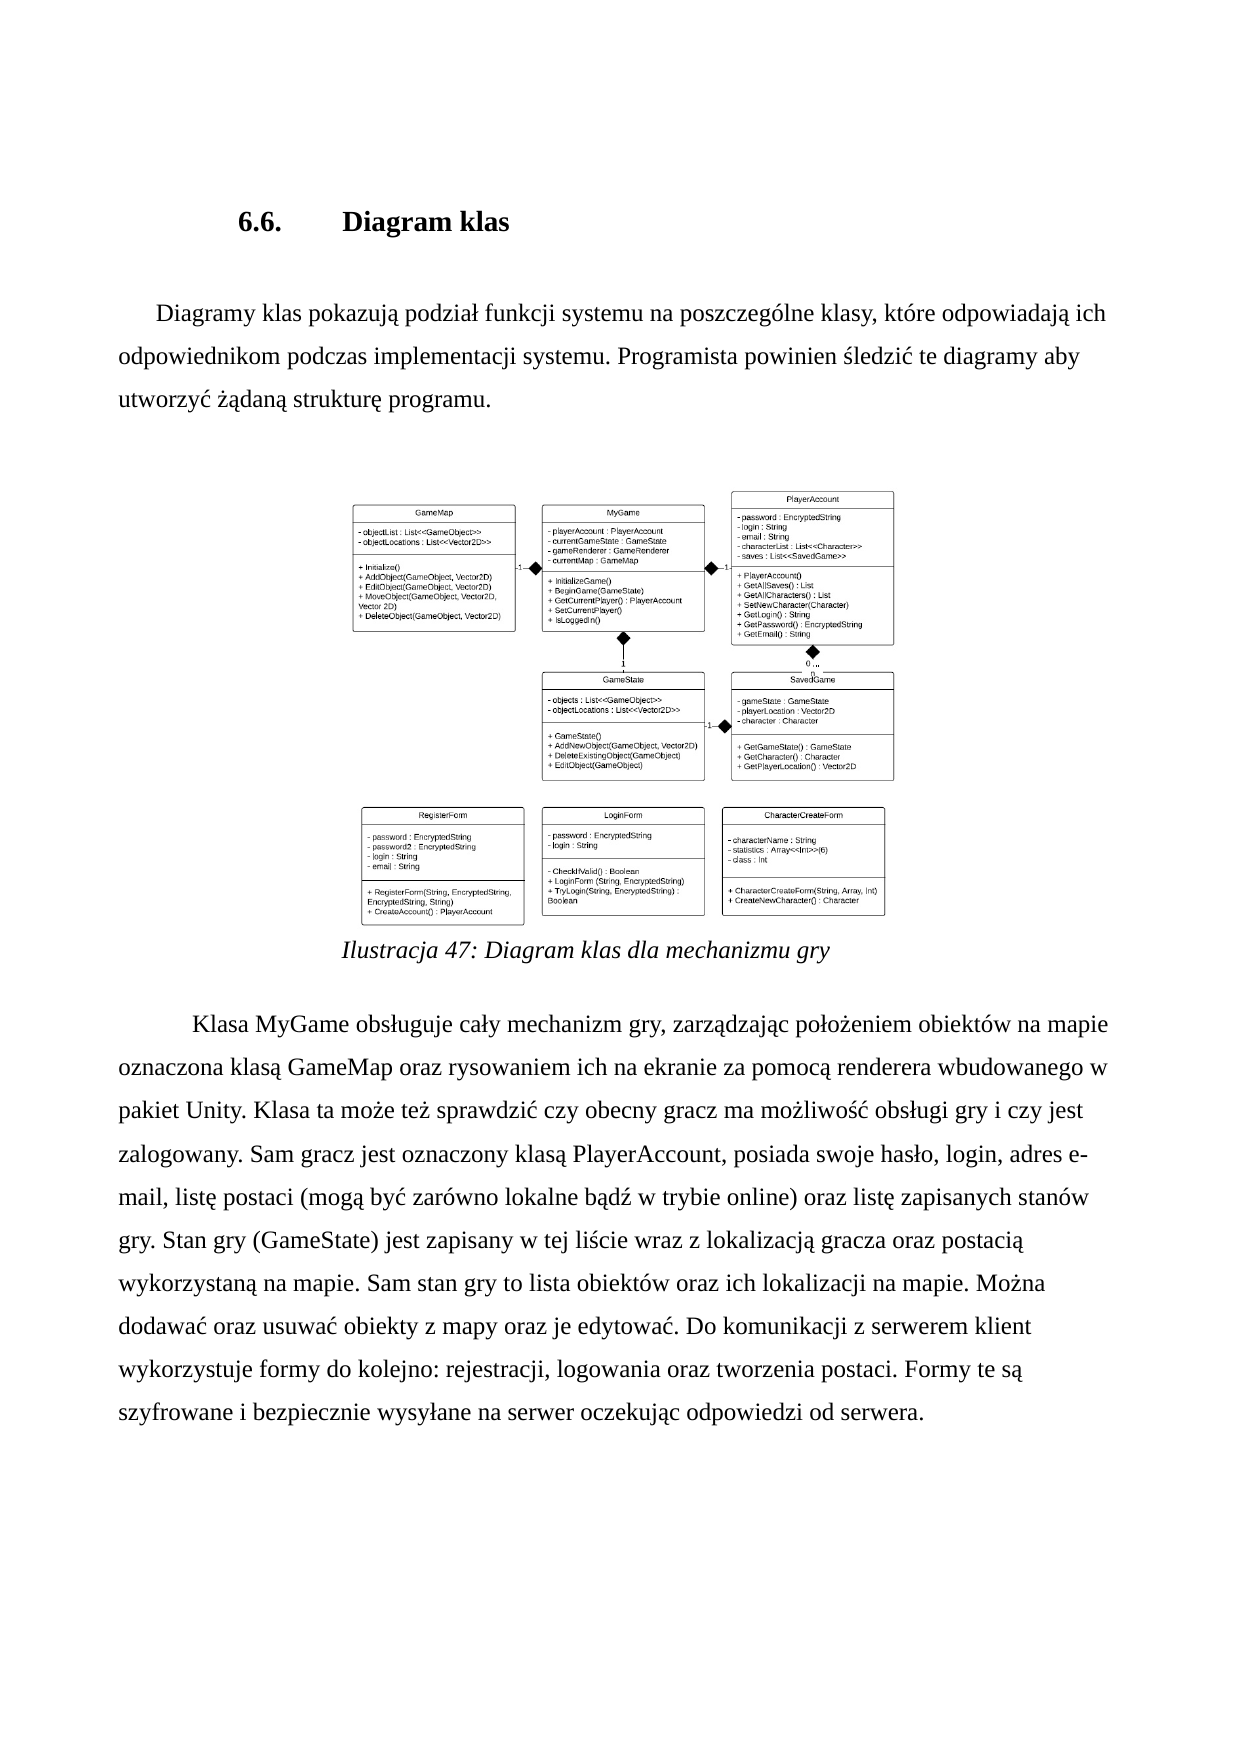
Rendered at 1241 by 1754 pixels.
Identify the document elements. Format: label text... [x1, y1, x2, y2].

text Klasa MyGame obsługuje cały mechanizm gry, zarządzając położeniem obiektów na mapie oznaczona klasą GameMap oraz rysowaniem ich na ekranie za pomocą renderera wbudowanego w pakiet Unity. Klasa ta może też sprawdzić czy obecny gracz ma możliwość obsługi gry i czy jest zalogowany. Sam gracz jest oznaczony klasą PlayerAccount, posiada swoje hasło, login, adres e-mail, listę postaci (mogą być zarówno lokalne bądź w trybie online) oraz listę zapisanych stanów gry. Stan gry (GameState) jest zapisany w tej liście wraz z lokalizacją gracza oraz postacią wykorzystaną na mapie. Sam stan gry to lista obiektów oraz ich lokalizacji na mapie. Można dodawać oraz usuwać obiekty z mapy oraz je edytować. Do komunikacji z serwerem klient wykorzystuje formy do kolejno: rejestracji, logowania oraz tworzenia postaci. Formy te są szyfrowane i bezpiecznie wysyłane na serwer oczekując odpowiedzi od serwera. [118, 1009, 1122, 1426]
list Diagram klas [231, 204, 1122, 238]
picture [341, 482, 899, 935]
text Ilustracja 47: Diagram klas dla mechanizmu gry [341, 935, 899, 963]
text Diagramy klas pokazują podział funkcji systemu na poszczególne klasy, które odpowiadają ich odpowiednikom podczas implementacji systemu. Programista powinien śledzić te diagramy aby utworzyć żądaną strukturę programu. [118, 298, 1122, 413]
